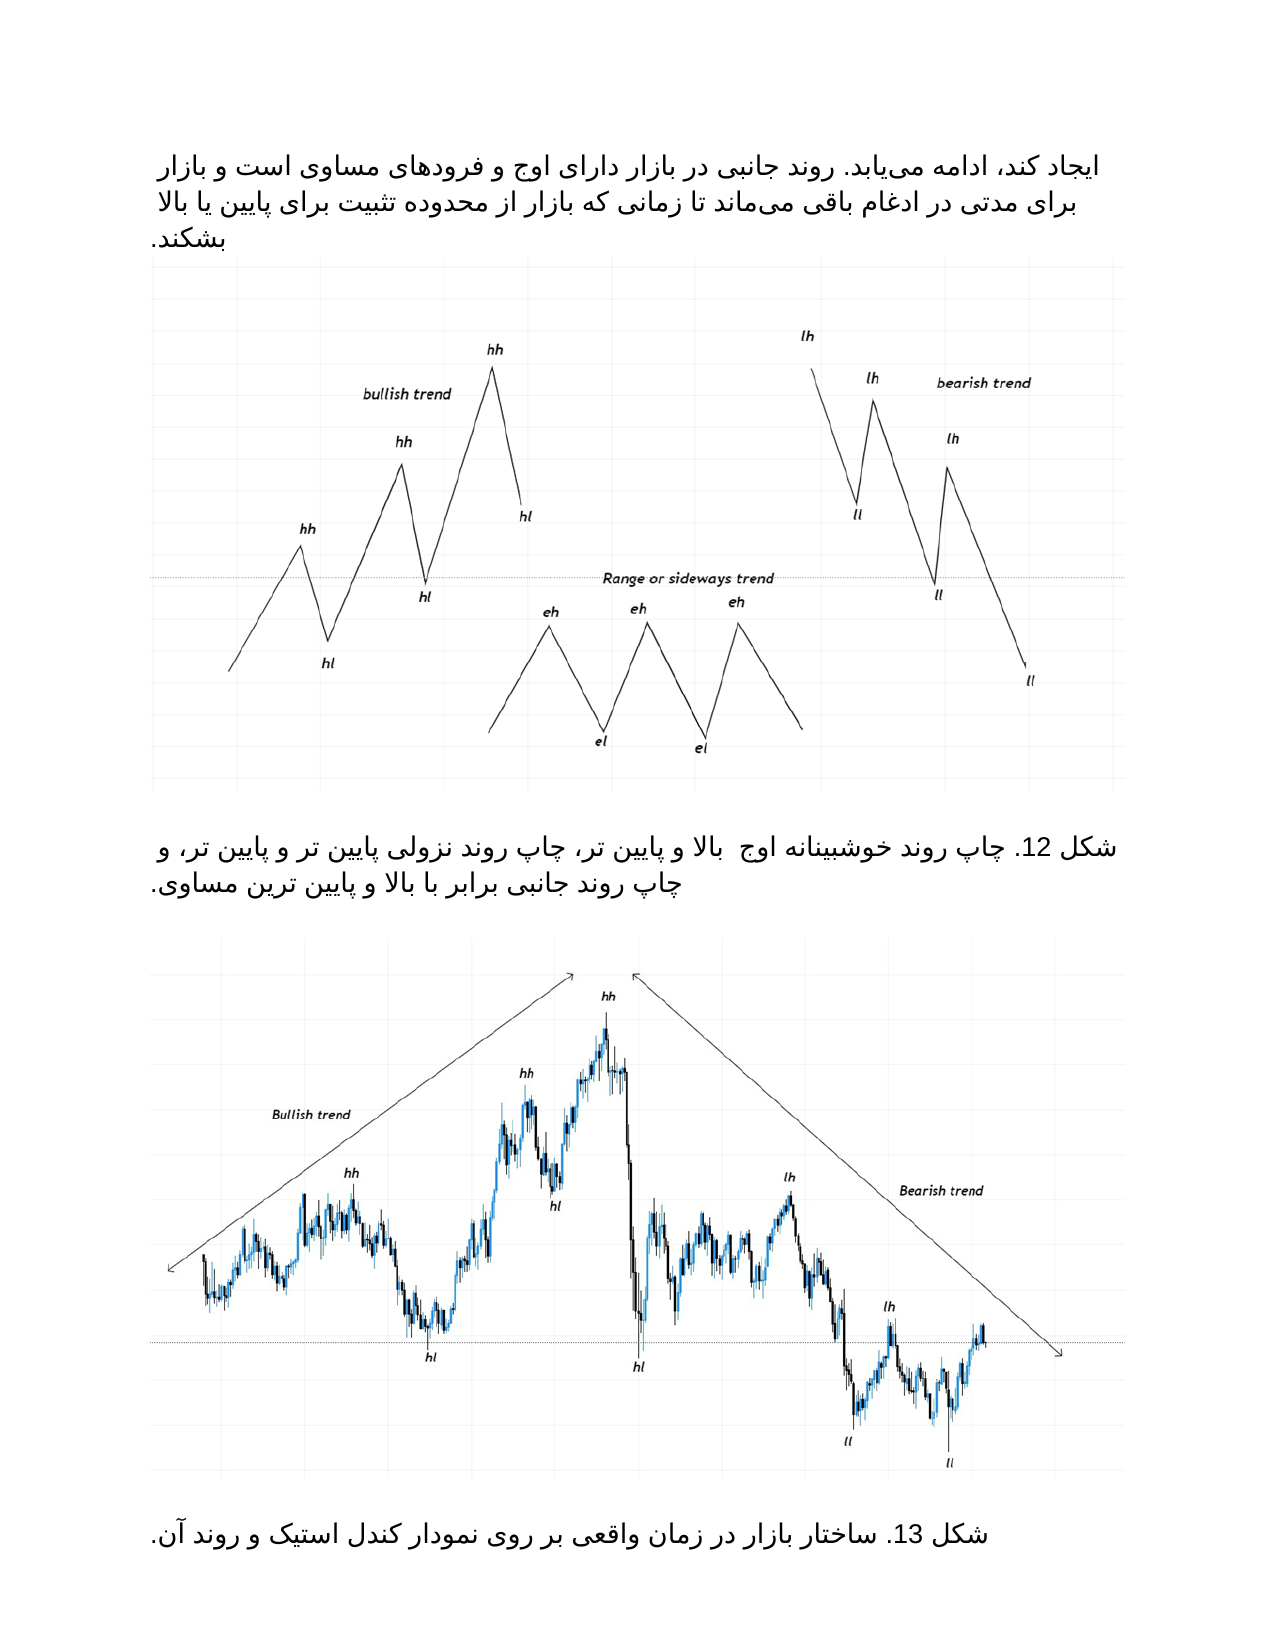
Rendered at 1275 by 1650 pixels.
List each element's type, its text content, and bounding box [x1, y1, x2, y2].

text شکل 13. ساختار بازار در زمان واقعی بر روی نمودار کندل استیک و روند آن. [150, 1518, 1125, 1549]
text همانطور که در شکل 12 می بینیم که یک روند خوشبینانه اغلب با اوج های بالاتر و پایین تر نشان داده می شود. این روند تا زمانی ادامه می یابد که قیمت پایین تری ایجاد کند و پس از شکست در ایجاد یک اوج جدید شروع به تضعیف کند. در حالی که روند نزولی به صورت پایین‌تر و پایین‌تر نشان داده می‌شود و تا زمانی که قیمت نتواند یک پایین‌تر جدید ایجاد کند، ادامه می‌یابد. روند جانبی در بازار دارای اوج و فرودهای مساوی است و بازار برای مدتی در ادغام باقی می‌ماند تا زمانی که بازار از محدوده تثبیت برای پایین یا بالا بشکند. [150, 150, 1125, 253]
text شکل 12. چاپ روند خوشبینانه اوج بالا و پایین تر، چاپ روند نزولی پایین تر و پایین تر، و چاپ روند جانبی برابر با بالا و پایین ترین مساوی. [150, 831, 1125, 898]
